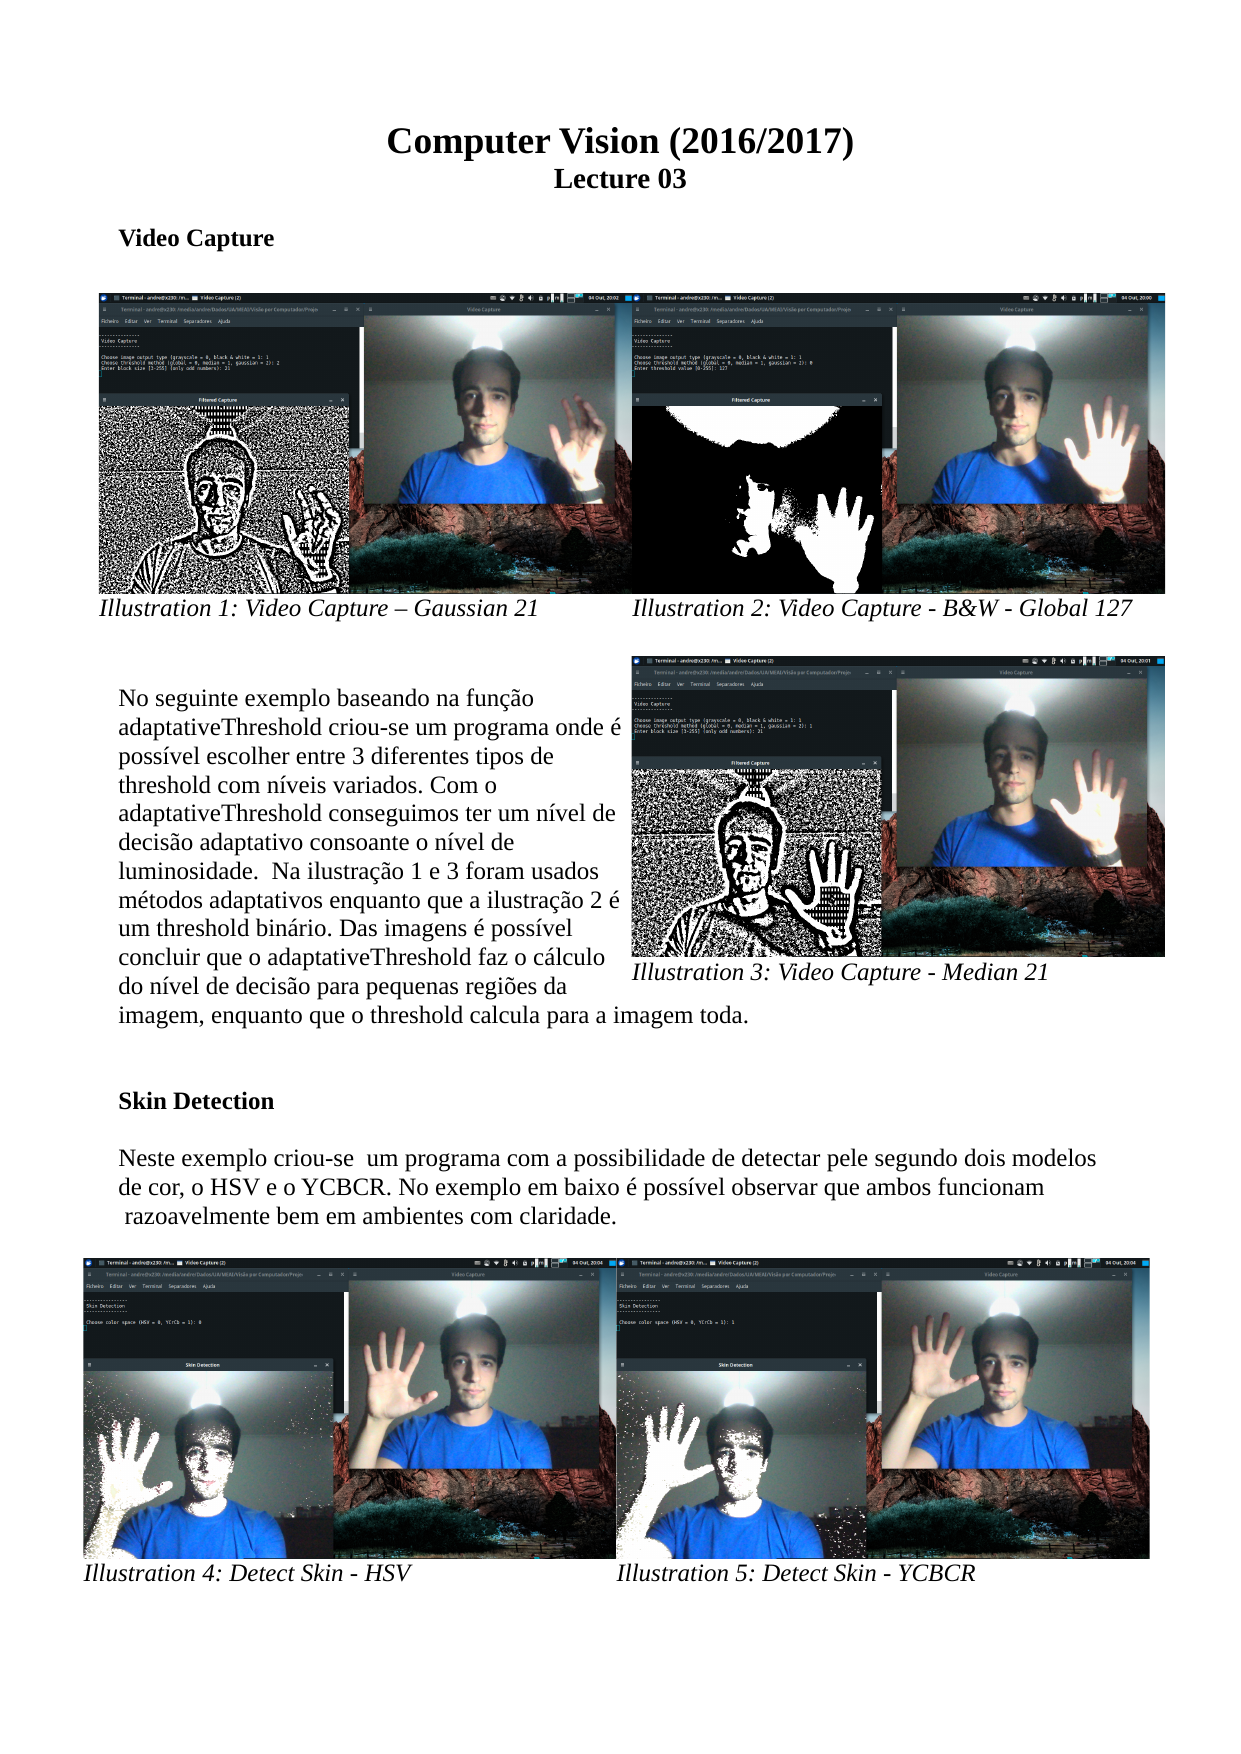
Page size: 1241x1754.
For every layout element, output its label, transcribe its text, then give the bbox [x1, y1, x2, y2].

text Video Capture [118, 223, 1122, 252]
text Neste exemplo criou-se um programa com a possibilidade de detectar pele segundo dois modelos de cor, o HSV e o YCBCR. No exemplo em baixo é possível observar que ambos funcionam [118, 1143, 1122, 1201]
text No seguinte exemplo baseando na função adaptativeThreshold criou-se um programa onde é possível escolher entre 3 diferentes tipos de threshold com níveis variados. Com o adaptativeThreshold conseguimos ter um nível de decisão adaptativo consoante o nível de luminosidade. Na ilustração 1 e 3 foram usados métodos adaptativos enquanto que a ilustração 2 é um threshold binário. Das imagens é possível concluir que o adaptativeThreshold faz o cálculo do nível de decisão para pequenas regiões da imagem, enquanto que o threshold calcula para a imagem toda. [118, 683, 1122, 1028]
picture [83, 1258, 1150, 1559]
picture [98, 293, 1166, 594]
text Illustration 3: Video Capture - Median 21 [632, 957, 1165, 985]
text Lecture 03 [118, 161, 1122, 195]
text Skin Detection [118, 1086, 1122, 1115]
text razoavelmente bem em ambientes com claridade. [118, 1201, 1122, 1230]
text Illustration 5: Detect Skin - YCBCR [616, 1559, 1149, 1587]
text Illustration 4: Detect Skin - HSV [83, 1559, 616, 1587]
text Computer Vision (2016/2017) [118, 118, 1122, 161]
text Illustration 1: Video Capture – Gaussian 21 [99, 594, 632, 622]
picture [631, 656, 1165, 957]
text Illustration 2: Video Capture - B&W - Global 127 [632, 594, 1165, 622]
